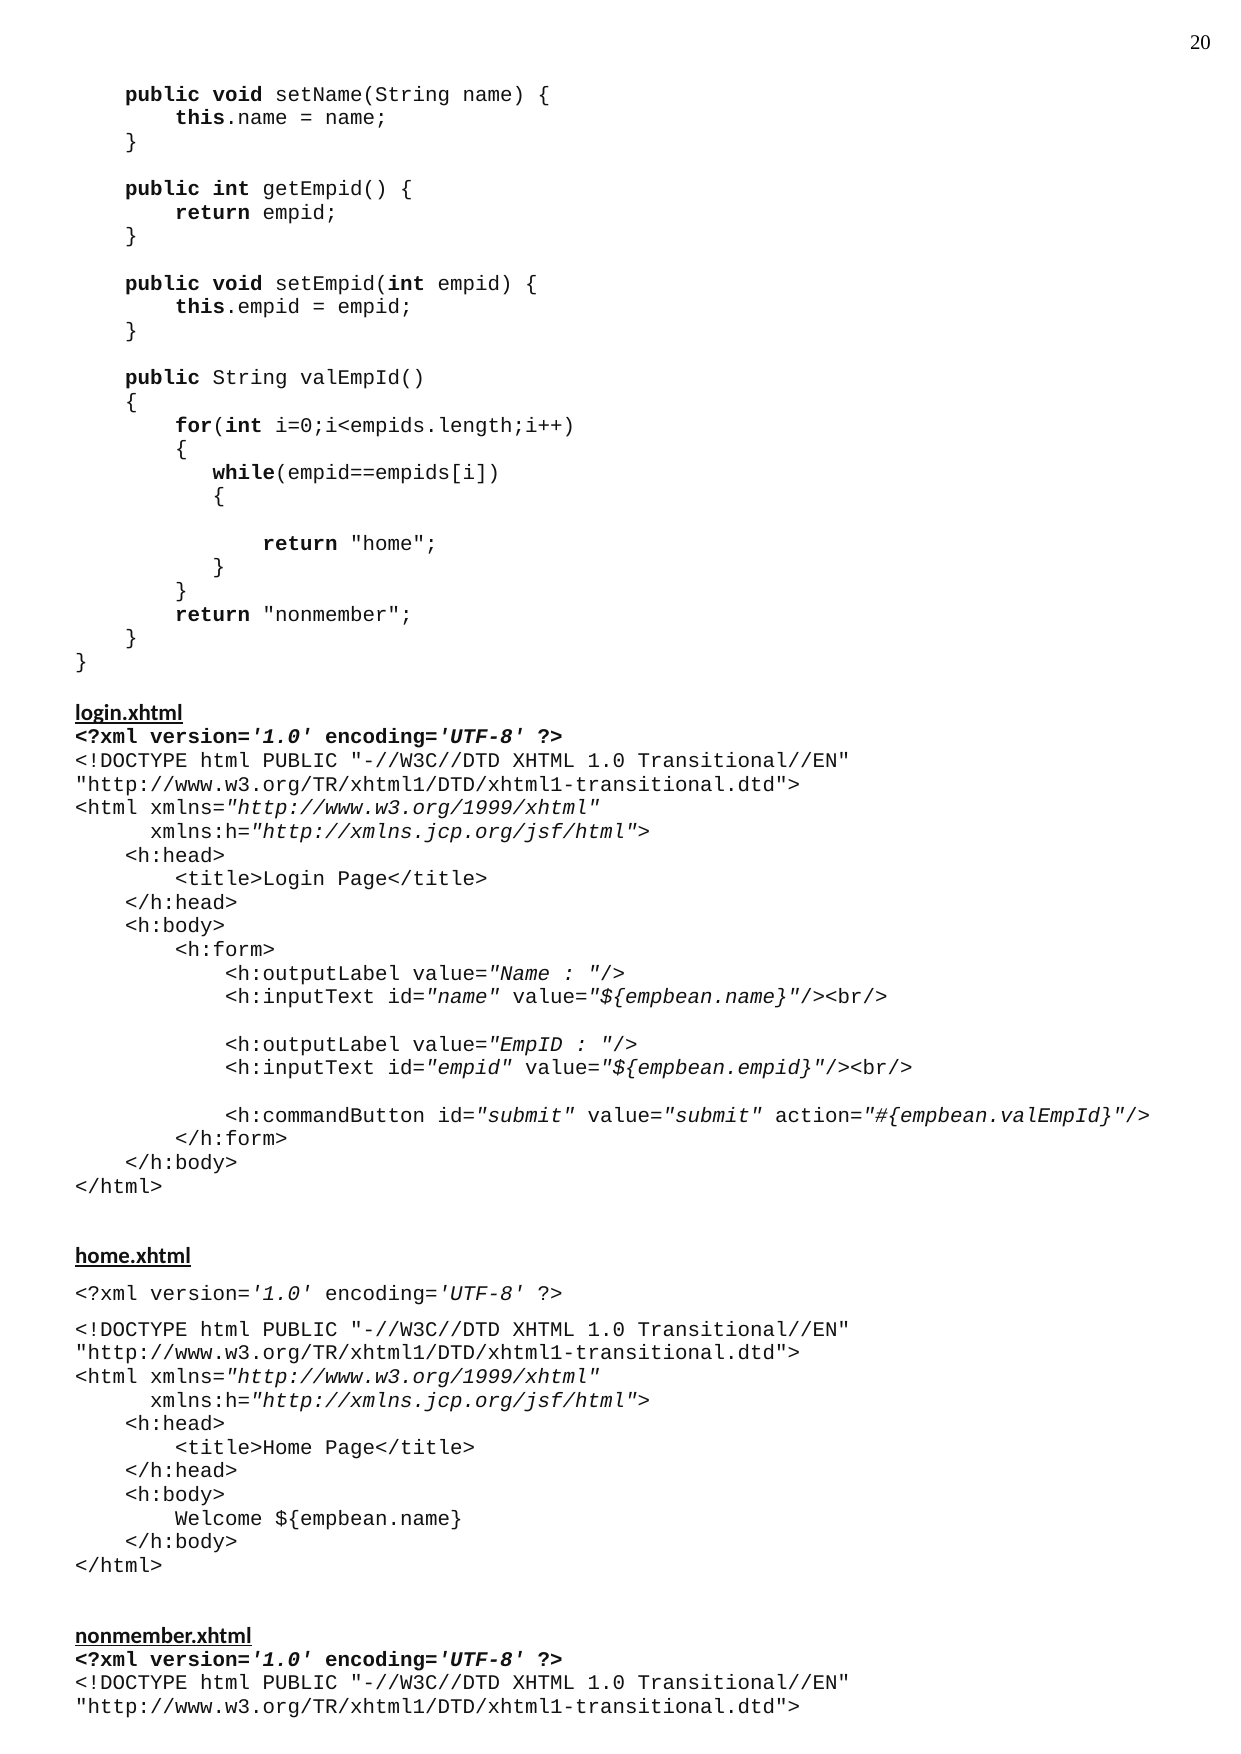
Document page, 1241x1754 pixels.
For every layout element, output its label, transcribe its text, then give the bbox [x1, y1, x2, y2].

text <!DOCTYPE html PUBLIC "-//W3C//DTD XHTML 1.0 Transitional//EN" "http://www.w3.org/TR/xhtml1/DTD/xhtml1-transitional.dtd"> [75, 1672, 1211, 1720]
text public int getEmpid() { [75, 178, 1211, 202]
text login.xhtml [75, 698, 1211, 726]
text xmlns:h="http://xmlns.jcp.org/jsf/html"> [75, 821, 1211, 844]
text </html> [75, 1555, 1211, 1579]
text this.name = name; [75, 107, 1211, 131]
text { [75, 438, 1211, 462]
text <?xml version='1.0' encoding='UTF-8' ?> [75, 1649, 1211, 1672]
text <title>Login Page</title> [75, 868, 1211, 892]
text } [75, 580, 1211, 604]
text <html xmlns="http://www.w3.org/1999/xhtml" [75, 797, 1211, 821]
text Welcome ${empbean.name} [75, 1508, 1211, 1531]
text <title>Home Page</title> [75, 1437, 1211, 1461]
text <h:inputText id="empid" value="${empbean.empid}"/><br/> [75, 1057, 1211, 1081]
text <h:form> [75, 939, 1211, 963]
text </html> [75, 1176, 1211, 1199]
text return "nonmember"; [75, 604, 1211, 627]
text public void setEmpid(int empid) { [75, 273, 1211, 296]
text <h:outputLabel value="Name : "/> [75, 963, 1211, 986]
text <!DOCTYPE html PUBLIC "-//W3C//DTD XHTML 1.0 Transitional//EN" "http://www.w3.org/TR/xhtml1/DTD/xhtml1-transitional.dtd"> [75, 1319, 1211, 1366]
text public String valEmpId() [75, 367, 1211, 391]
text xmlns:h="http://xmlns.jcp.org/jsf/html"> [75, 1389, 1211, 1413]
text <h:head> [75, 844, 1211, 868]
text <h:inputText id="name" value="${empbean.name}"/><br/> [75, 986, 1211, 1010]
text } [75, 651, 1211, 675]
text } [75, 131, 1211, 154]
text } [75, 556, 1211, 580]
text home.xhtml [75, 1241, 1211, 1269]
text return "home"; [75, 533, 1211, 556]
text <h:commandButton id="submit" value="submit" action="#{empbean.valEmpId}"/> [75, 1105, 1211, 1128]
text <h:body> [75, 916, 1211, 939]
text } [75, 320, 1211, 344]
text </h:head> [75, 892, 1211, 916]
text </h:form> [75, 1128, 1211, 1152]
text for(int i=0;i<empids.length;i++) [75, 414, 1211, 438]
text </h:body> [75, 1531, 1211, 1555]
text <html xmlns="http://www.w3.org/1999/xhtml" [75, 1366, 1211, 1389]
text <h:body> [75, 1484, 1211, 1508]
text </h:body> [75, 1152, 1211, 1176]
text } [75, 225, 1211, 249]
text { [75, 391, 1211, 414]
text <!DOCTYPE html PUBLIC "-//W3C//DTD XHTML 1.0 Transitional//EN" "http://www.w3.org/TR/xhtml1/DTD/xhtml1-transitional.dtd"> [75, 750, 1211, 797]
text <?xml version='1.0' encoding='UTF-8' ?> [75, 726, 1211, 750]
text nonmember.xhtml [75, 1621, 1211, 1649]
text return empid; [75, 202, 1211, 225]
text this.empid = empid; [75, 296, 1211, 320]
text <h:outputLabel value="EmpID : "/> [75, 1034, 1211, 1057]
text </h:head> [75, 1461, 1211, 1484]
text } [75, 627, 1211, 651]
text while(empid==empids[i]) [75, 462, 1211, 486]
text <?xml version='1.0' encoding='UTF-8' ?> [75, 1283, 1211, 1307]
text <h:head> [75, 1413, 1211, 1437]
text public void setName(String name) { [75, 83, 1211, 107]
text { [75, 486, 1211, 509]
